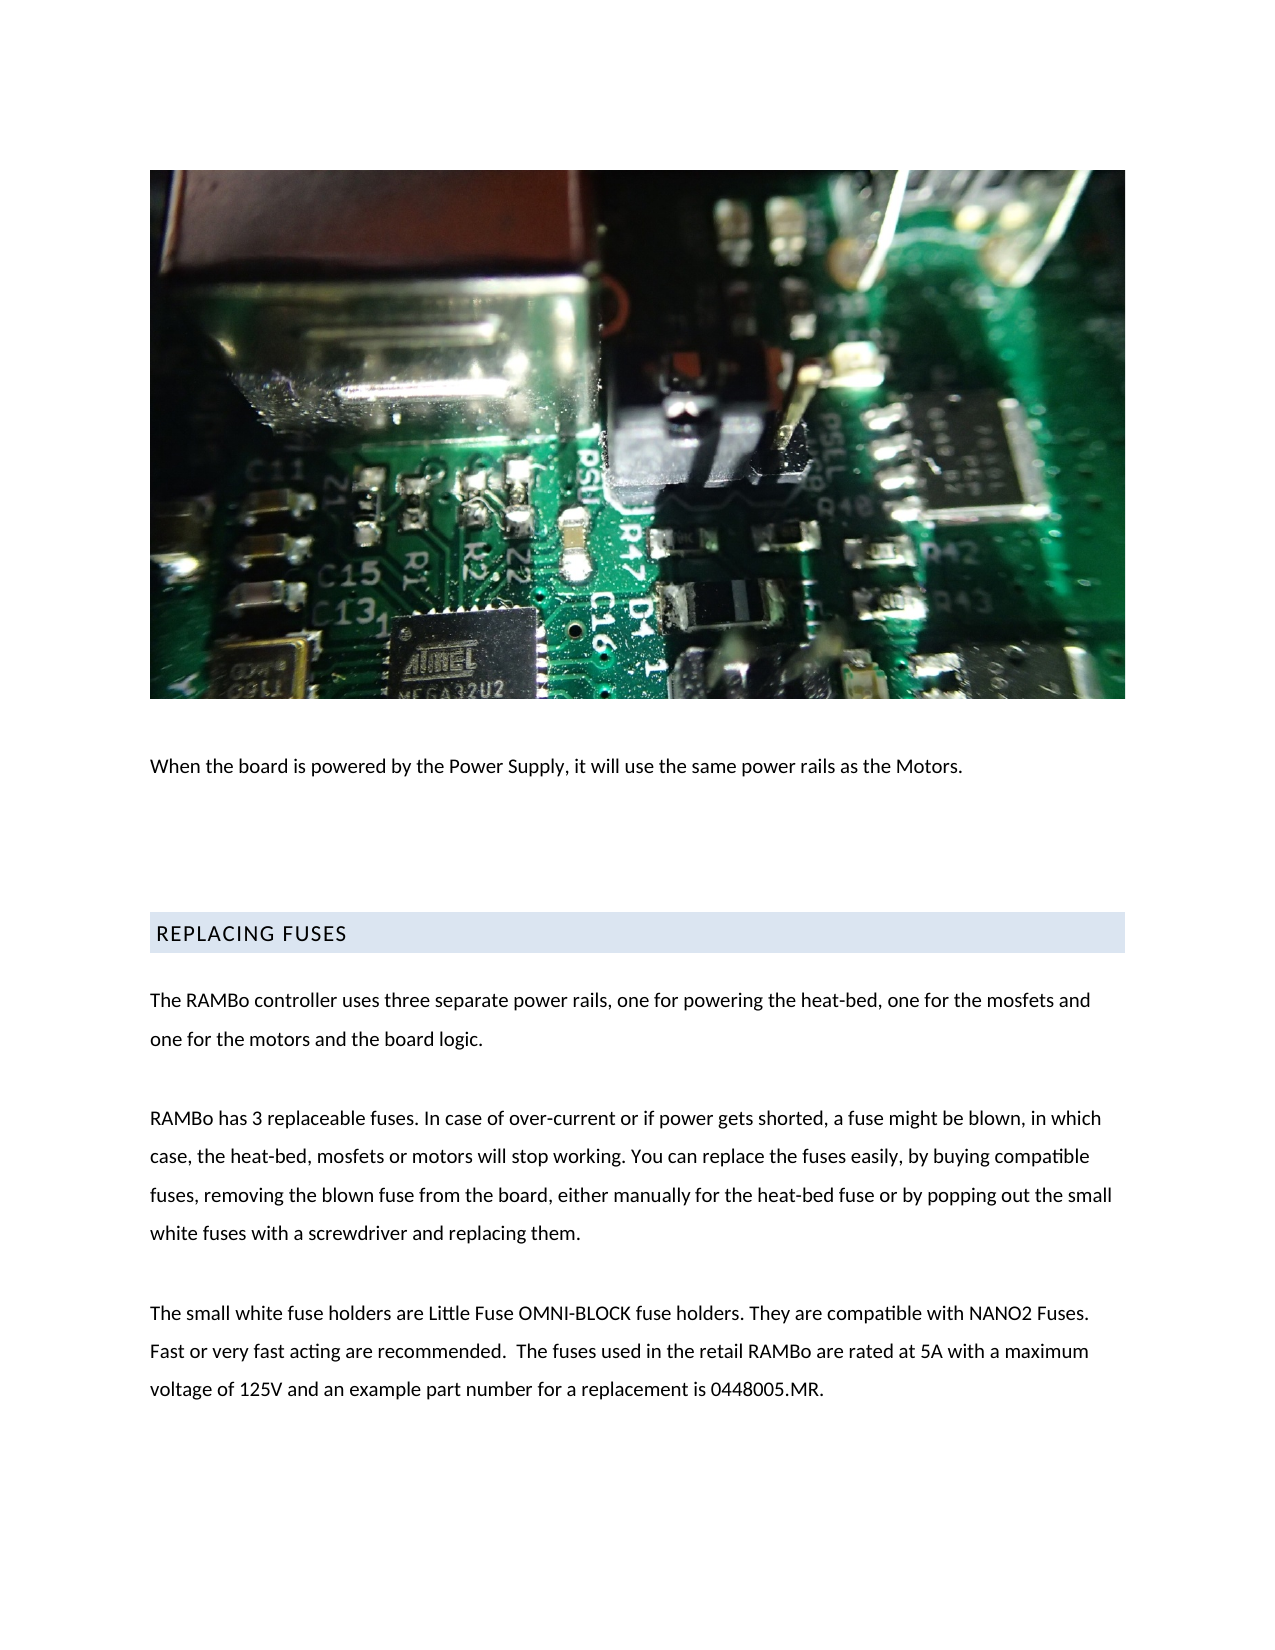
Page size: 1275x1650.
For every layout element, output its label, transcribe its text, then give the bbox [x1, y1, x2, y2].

text When the board is powered by the Power Supply, it will use the same power rails as the Motors. [150, 753, 1125, 778]
text The small white fuse holders are Little Fuse OMNI-BLOCK fuse holders. They are compatible with NANO2 Fuses. Fast or very fast acting are recommended. The fuses used in the retail RAMBo are rated at 5A with a maximum voltage of 125V and an example part number for a replacement is 0448005.MR. [150, 1300, 1125, 1401]
text RAMBo has 3 replaceable fuses. In case of over-current or if power gets shorted, a fuse might be blown, in which case, the heat-bed, mosfets or motors will stop working. You can replace the fuses easily, by buying compatible fuses, removing the blown fuse from the board, either manually for the heat-bed fuse or by popping out the small white fuses with a screwdriver and replacing them. [150, 1106, 1125, 1245]
text The RAMBo controller uses three separate power rails, one for powering the heat-bed, one for the mosfets and one for the motors and the board logic. [150, 988, 1125, 1051]
subtitle Replacing fuses [156, 919, 1119, 947]
